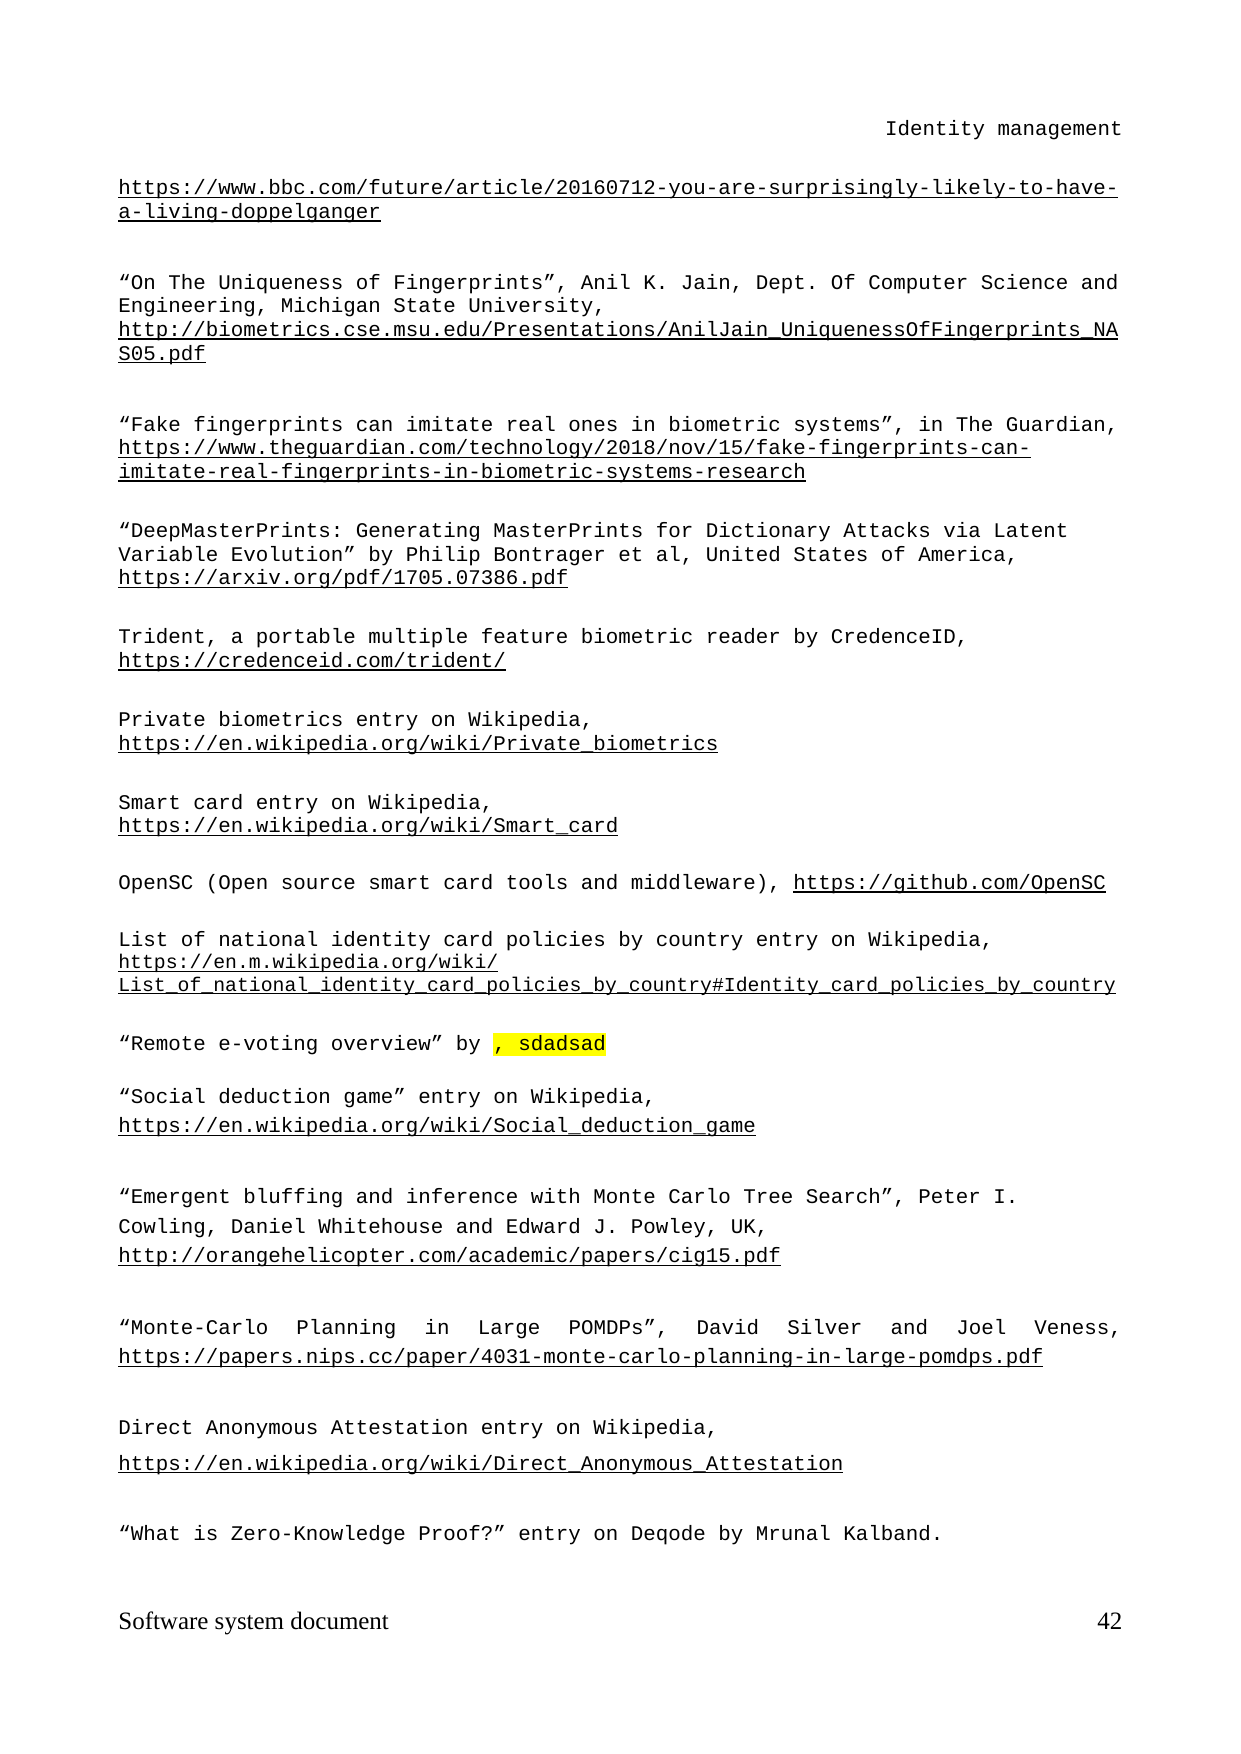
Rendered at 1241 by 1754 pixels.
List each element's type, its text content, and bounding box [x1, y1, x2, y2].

text “Emergent bluffing and inference with Monte Carlo Tree Search”, Peter I. Cowling, Daniel Whitehouse and Edward J. Powley, UK, http://orangehelicopter.com/academic/papers/cig15.pdf [118, 1180, 1122, 1268]
text “What is Zero-Knowledge Proof?” entry on Deqode by Mrunal Kalband. [118, 1517, 1122, 1547]
text https://credenceid.com/trident/ [118, 650, 1122, 673]
text “DeepMasterPrints: Generating MasterPrints for Dictionary Attacks via Latent Variable Evolution” by Philip Bontrager et al, United States of America, [118, 520, 1122, 567]
text https://www.theguardian.com/technology/2018/nov/15/fake-fingerprints-can-imitate-real-fingerprints-in-biometric-systems-research [118, 437, 1122, 484]
text “On The Uniqueness of Fingerprints”, Anil K. Jain, Dept. Of Computer Science and Engineering, Michigan State University, http://biometrics.cse.msu.edu/Presentations/AnilJain_UniquenessOfFingerprints_NAS05.pdf [118, 272, 1122, 366]
text https://arxiv.org/pdf/1705.07386.pdf [118, 567, 1122, 591]
text Direct Anonymous Attestation entry on Wikipedia, [118, 1411, 1122, 1440]
text https://en.m.wikipedia.org/wiki/List_of_national_identity_card_policies_by_country#Identity_card_policies_by_country [118, 952, 1122, 997]
text https://en.wikipedia.org/wiki/Private_biometrics [118, 733, 1122, 756]
text OpenSC (Open source smart card tools and middleware), https://github.com/OpenSC [118, 872, 1122, 896]
text https://en.wikipedia.org/wiki/Smart_card [118, 815, 1122, 839]
text https://www.bbc.com/future/article/20160712-you-are-surprisingly-likely-to-have-a-living-doppelganger [118, 177, 1122, 224]
text “Remote e-voting overview” by , sdadsad [118, 1032, 1122, 1056]
text “Monte-Carlo Planning in Large POMDPs”, David Silver and Joel Veness, https://papers.nips.cc/paper/4031-monte-carlo-planning-in-large-pomdps.pdf [118, 1311, 1122, 1369]
text List of national identity card policies by country entry on Wikipedia, [118, 929, 1122, 952]
text https://en.wikipedia.org/wiki/Direct_Anonymous_Attestation [118, 1446, 1122, 1476]
text “Social deduction game” entry on Wikipedia, https://en.wikipedia.org/wiki/Social_deduction_game [118, 1080, 1122, 1139]
text Smart card entry on Wikipedia, [118, 792, 1122, 815]
text Private biometrics entry on Wikipedia, [118, 709, 1122, 733]
text Trident, a portable multiple feature biometric reader by CredenceID, [118, 626, 1122, 650]
text “Fake fingerprints can imitate real ones in biometric systems”, in The Guardian, [118, 413, 1122, 437]
